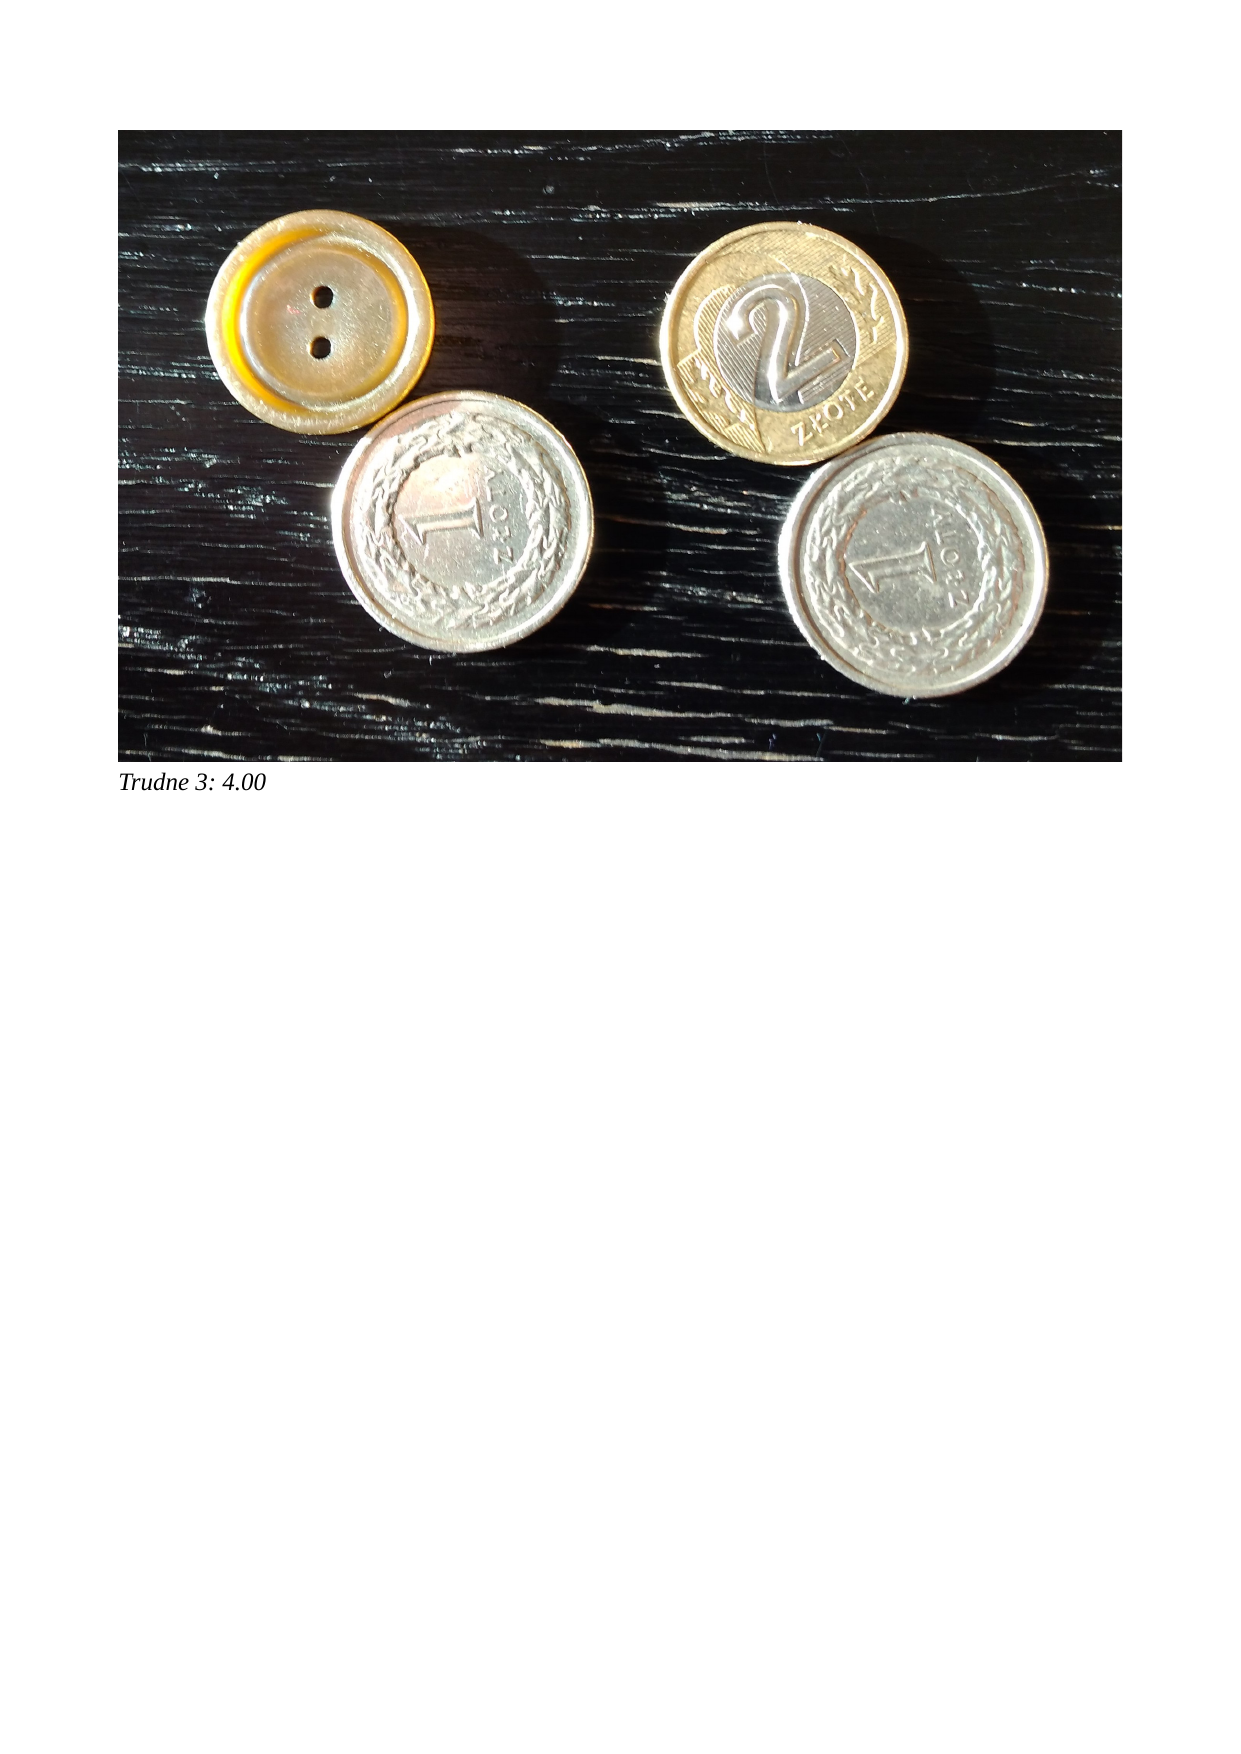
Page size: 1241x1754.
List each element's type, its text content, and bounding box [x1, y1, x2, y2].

text Trudne 3: 4.00 [118, 762, 1122, 796]
picture [118, 130, 1123, 762]
